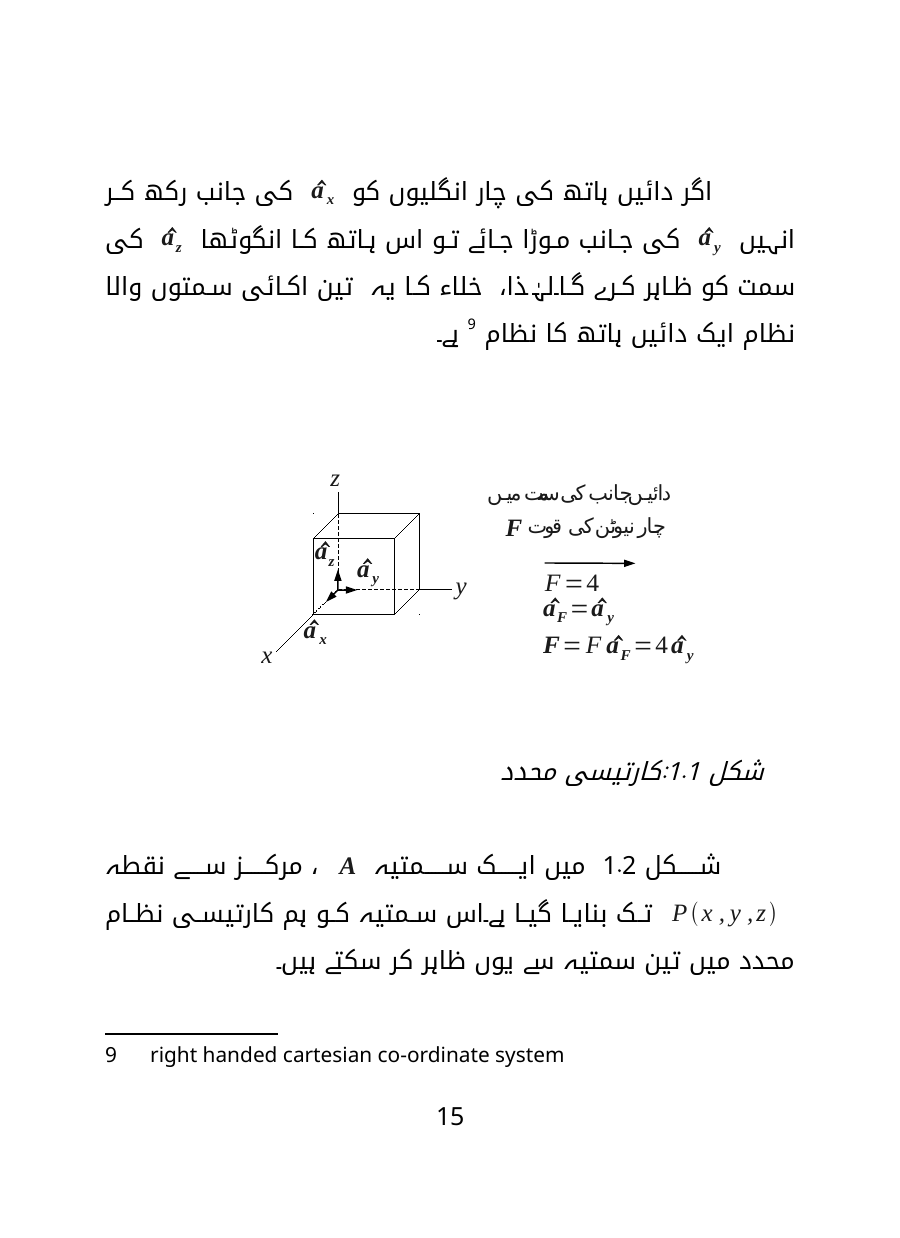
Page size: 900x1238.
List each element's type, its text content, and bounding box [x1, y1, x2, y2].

text right handed cartesian co-ordinate system [105, 1040, 795, 1068]
text اگر دائیں ہاتھ کی چار انگلیوں کوکی جانب رکھ کر انہیںکی جانب موڑا جائے تو اس ہاتھ کا انگوٹھاکی سمت کو ظاہر کرے گا۔لہٰذا، خلاء کا یہ تین اکائی سمتوں والا نظام ایک دائیں ہاتھ کا نظام ہے۔ [105, 168, 795, 358]
text شکل 1.1:کارتیسی محدد [137, 383, 763, 796]
text شکل 1.2 میں ایک سمتیہ، مرکز سے نقطہ تک بنایا گیا ہے۔اس سمتیہ کو ہم کارتیسی نظام محدد میں تین سمتیہ سے یوں ظاہر کر سکتے ہیں۔ [105, 843, 795, 985]
